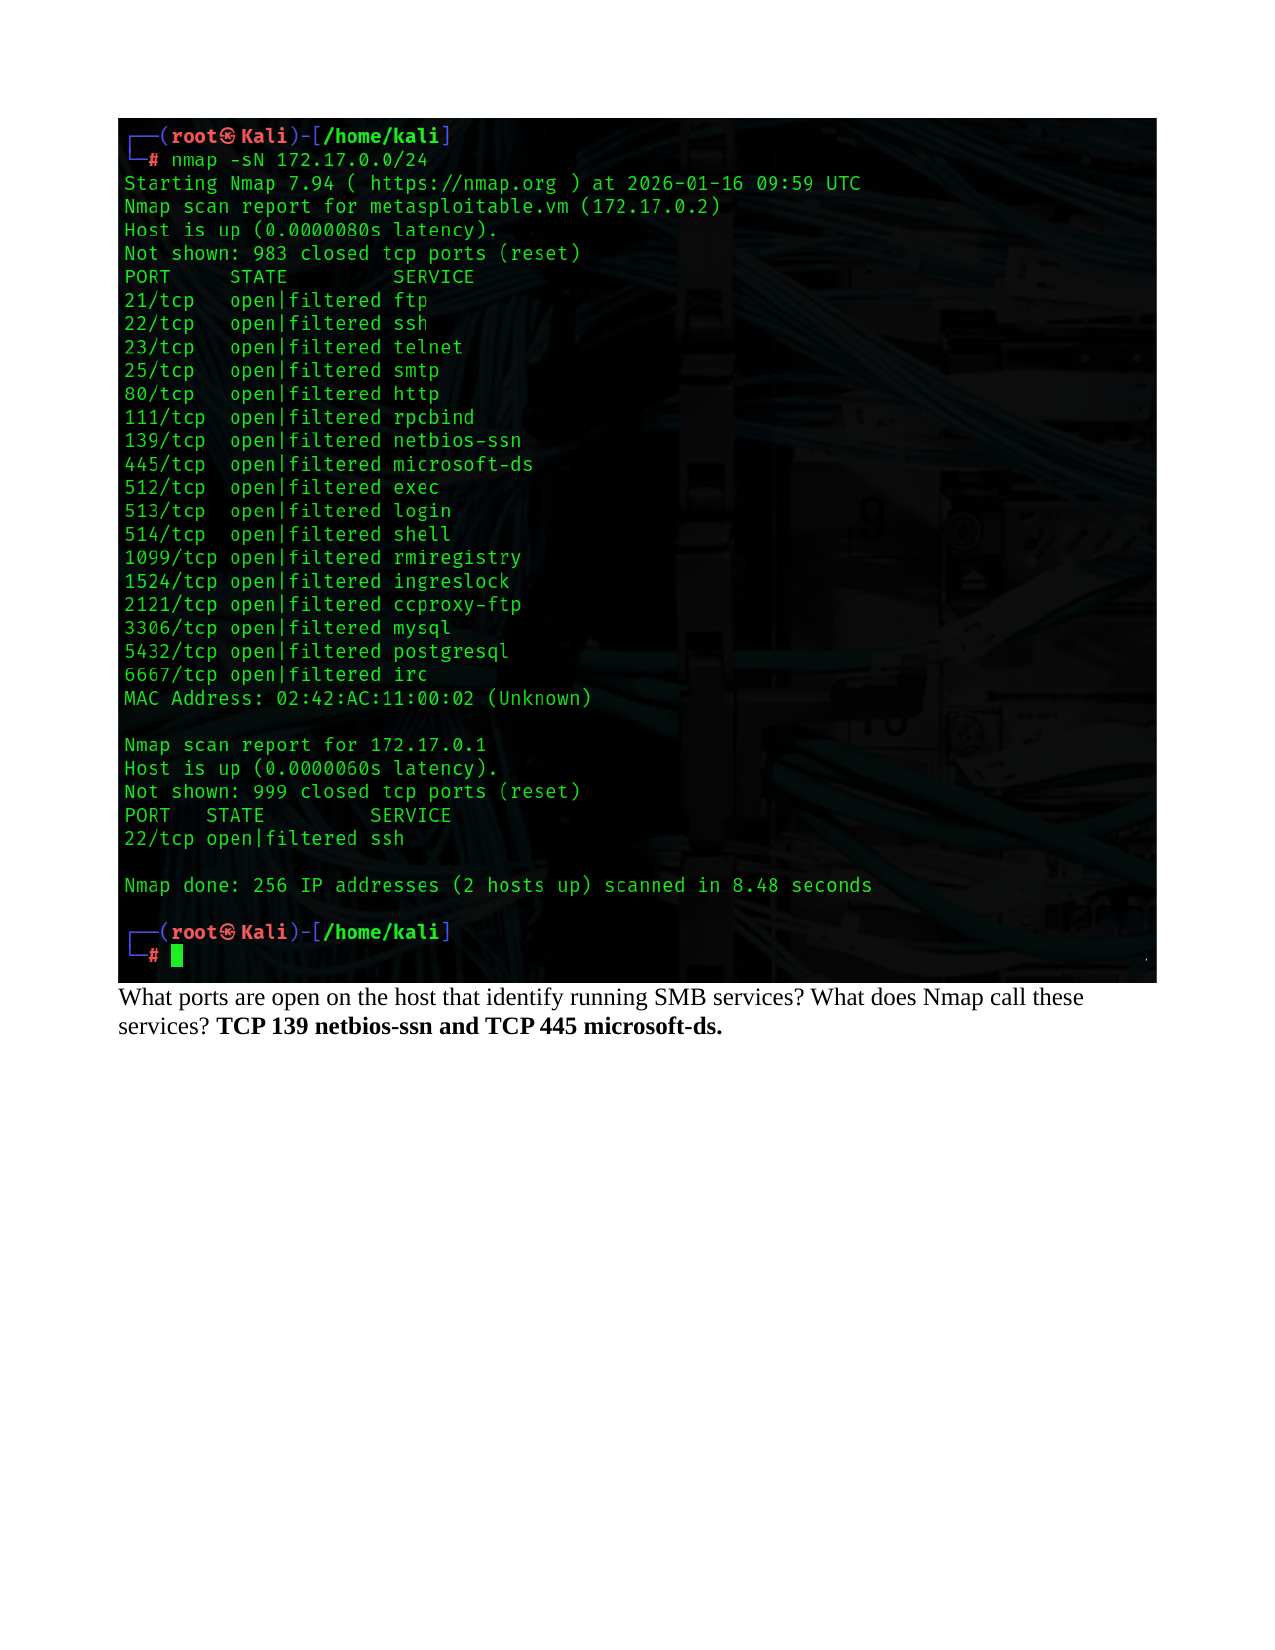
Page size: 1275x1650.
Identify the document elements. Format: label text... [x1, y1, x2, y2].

text What ports are open on the host that identify running SMB services? What does Nmap call these services? TCP 139 netbios-ssn and TCP 445 microsoft-ds. [118, 983, 1157, 1040]
picture [118, 118, 1157, 983]
